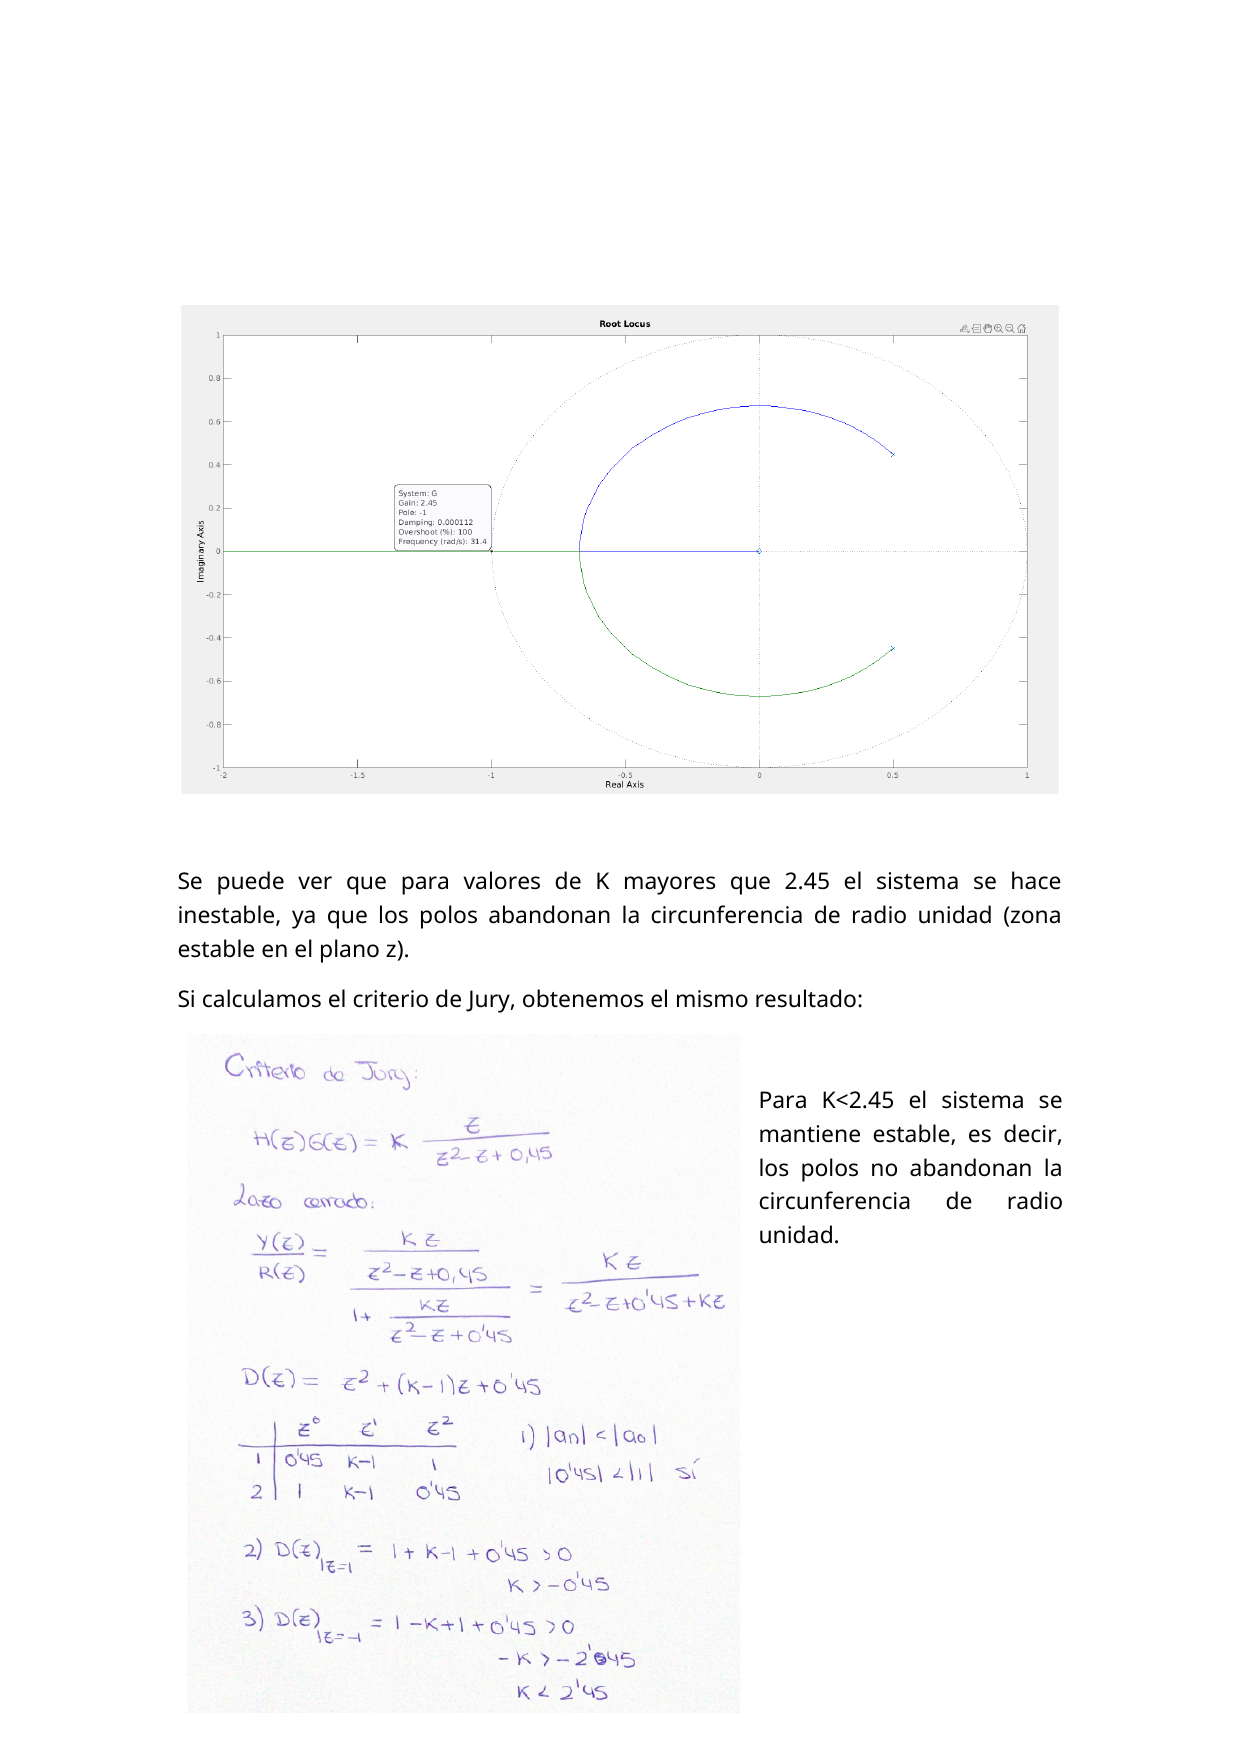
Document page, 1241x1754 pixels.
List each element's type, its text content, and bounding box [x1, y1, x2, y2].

text Si calculamos el criterio de Jury, obtenemos el mismo resultado: [177, 983, 1063, 1014]
picture [181, 305, 1059, 794]
text Para K<2.45 el sistema se mantiene estable, es decir, los polos no abandonan la circunferencia de radio unidad. [741, 1084, 1063, 1250]
text Se puede ver que para valores de K mayores que 2.45 el sistema se hace inestable, ya que los polos abandonan la circunferencia de radio unidad (zona estable en el plano z). [177, 865, 1063, 964]
picture [187, 1034, 741, 1713]
